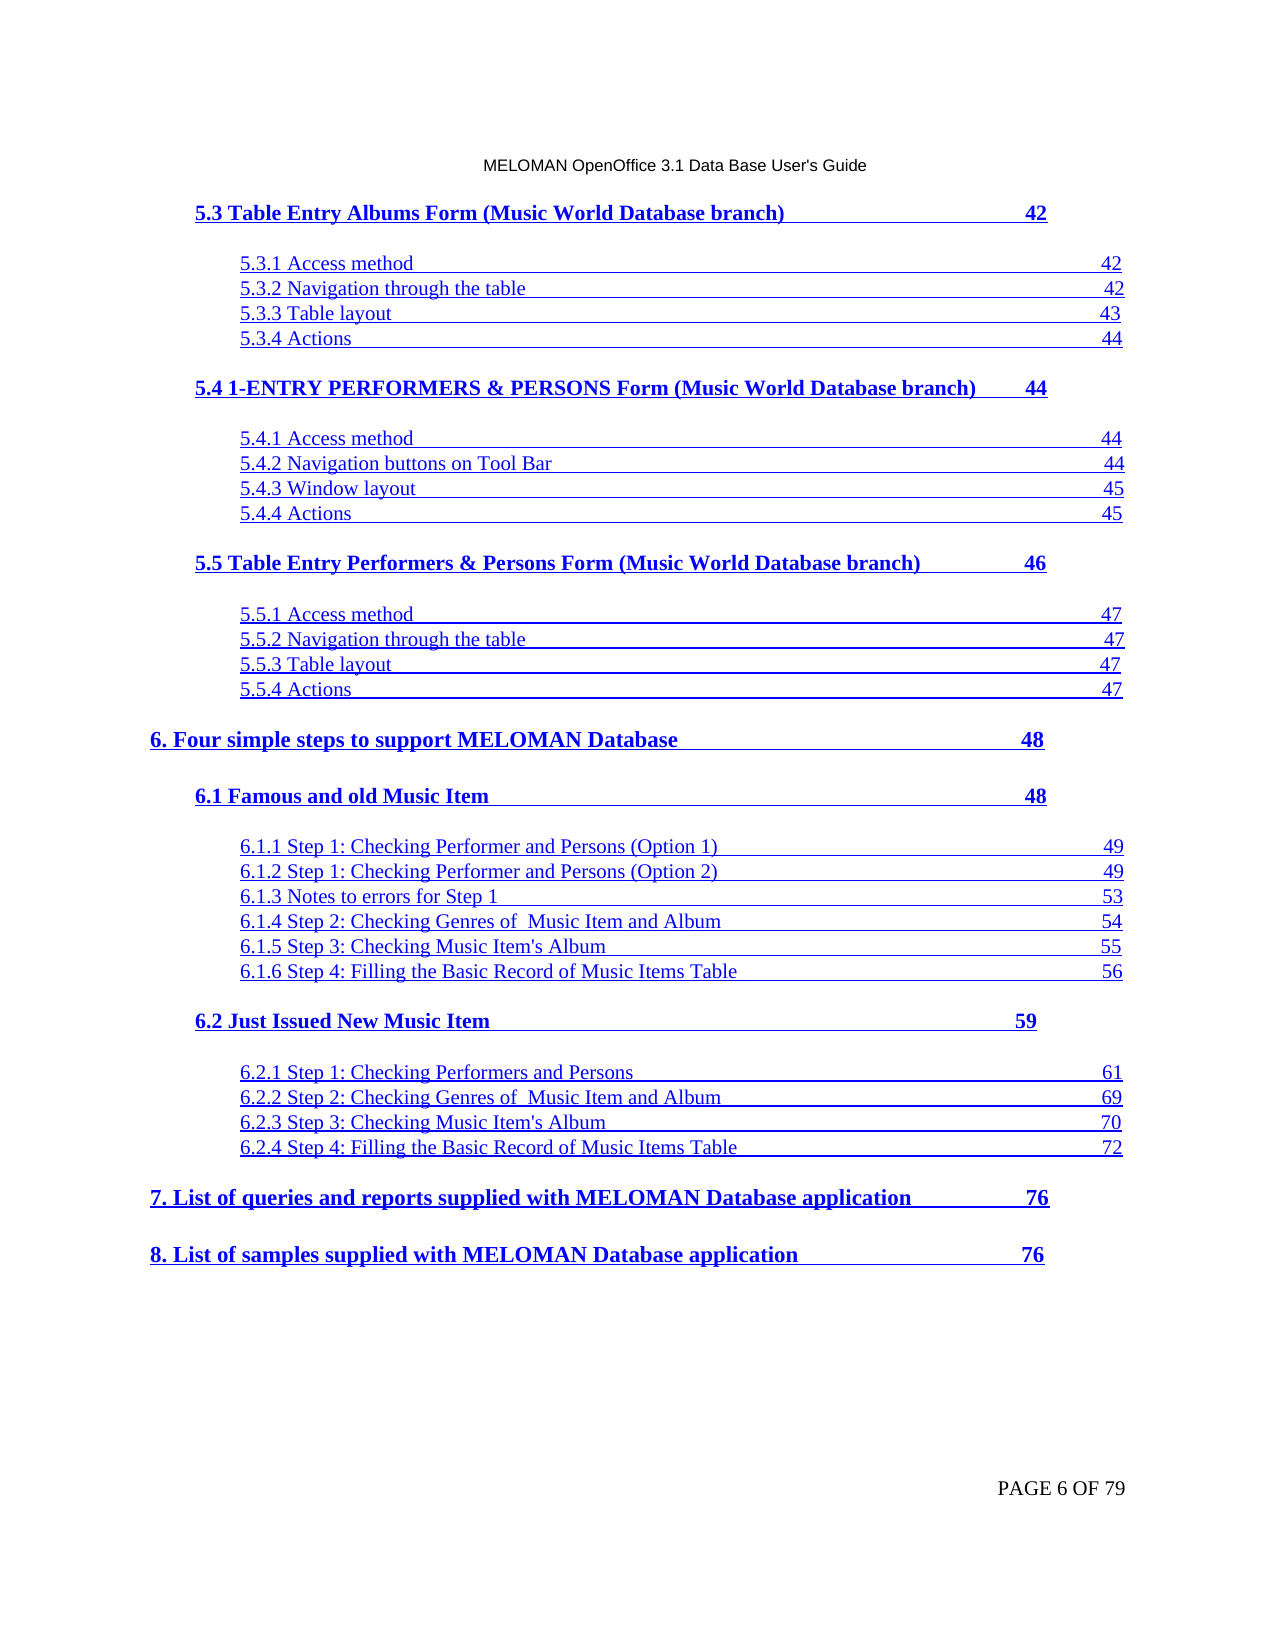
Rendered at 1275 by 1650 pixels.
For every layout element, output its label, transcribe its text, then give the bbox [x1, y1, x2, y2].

text 6.1.6 Step 4: Filling the Basic Record of Music Items Table 56 [240, 958, 1125, 983]
text 5.3.2 Navigation through the table 42 [240, 275, 1125, 297]
text 5.4 1-ENTRY PERFORMERS & PERSONS Form (Music World Database branch) 44 [195, 375, 1050, 400]
text 5.5.1 Access method 47 [240, 601, 1125, 626]
text 6.1.4 Step 2: Checking Genres of Music Item and Album 54 [240, 908, 1125, 933]
text 8. List of samples supplied with MELOMAN Database application 76 [150, 1241, 1050, 1268]
text 5.5.4 Actions 47 [240, 676, 1125, 701]
text 5.3 Table Entry Albums Form (Music World Database branch) 42 [195, 200, 1050, 225]
text 6.2.4 Step 4: Filling the Basic Record of Music Items Table 72 [240, 1134, 1125, 1159]
text 6.1 Famous and old Music Item 48 [195, 783, 1050, 808]
text 5.5 Table Entry Performers & Persons Form (Music World Database branch) 46 [195, 550, 1050, 576]
text 6. Four simple steps to support MELOMAN Database 48 [150, 726, 1050, 752]
text 6.1.1 Step 1: Checking Performer and Persons (Option 1) 49 [240, 833, 1125, 858]
text 6.2.1 Step 1: Checking Performers and Persons 61 [240, 1059, 1125, 1084]
text 5.4.2 Navigation buttons on Tool Bar 44 [240, 450, 1125, 472]
text 6.1.3 Notes to errors for Step 1 53 [240, 883, 1125, 908]
text 6.1.2 Step 1: Checking Performer and Persons (Option 2) 49 [240, 858, 1125, 883]
text 5.5.2 Navigation through the table 47 [240, 626, 1125, 647]
text 5.3.4 Actions 44 [240, 325, 1125, 350]
text 5.4.1 Access method 44 [240, 425, 1125, 450]
text 5.4.4 Actions 45 [240, 500, 1125, 525]
text 5.3.3 Table layout 43 [240, 300, 1125, 325]
text 6.2.2 Step 2: Checking Genres of Music Item and Album 69 [240, 1084, 1125, 1109]
text 5.5.3 Table layout 47 [240, 651, 1125, 676]
text 5.3.1 Access method 42 [240, 250, 1125, 275]
text 7. List of queries and reports supplied with MELOMAN Database application 76 [150, 1184, 1050, 1206]
text 5.4.3 Window layout 45 [240, 475, 1125, 500]
text 6.2.3 Step 3: Checking Music Item's Album 70 [240, 1109, 1125, 1134]
text 6.2 Just Issued New Music Item 59 [195, 1008, 1050, 1034]
text 6.1.5 Step 3: Checking Music Item's Album 55 [240, 933, 1125, 958]
